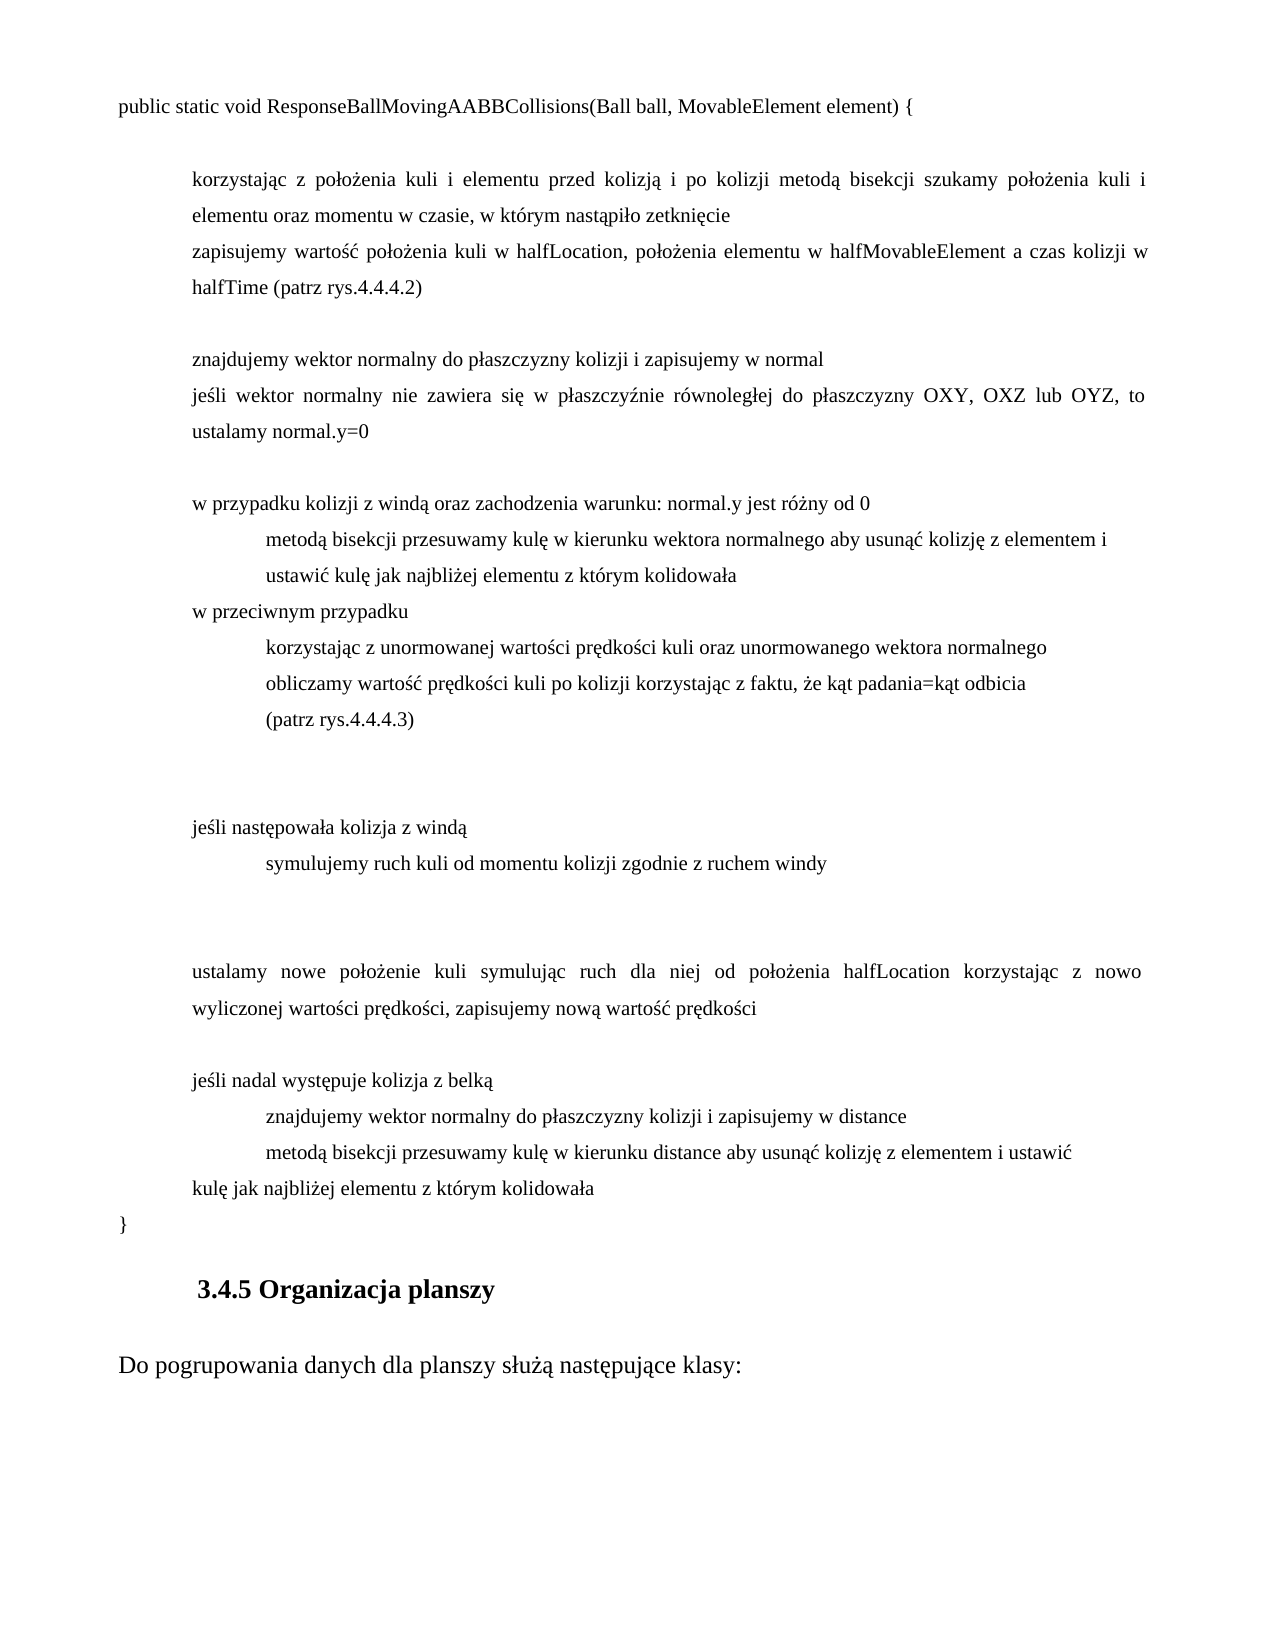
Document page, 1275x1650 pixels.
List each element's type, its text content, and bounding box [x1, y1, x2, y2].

text } [118, 1212, 1157, 1236]
text metodą bisekcji przesuwamy kulę w kierunku wektora normalnego aby usunąć kolizję z elementem i ustawić kulę jak najbliżej elementu z którym kolidowała [118, 527, 1157, 587]
text w przeciwnym przypadku [118, 599, 1157, 623]
text metodą bisekcji przesuwamy kulę w kierunku distance aby usunąć kolizję z elementem i ustawić kulę jak najbliżej elementu z którym kolidowała [118, 1140, 1157, 1200]
text Do pogrupowania danych dla planszy służą następujące klasy: [118, 1350, 1157, 1379]
text ustalamy nowe położenie kuli symulując ruch dla niej od położenia halfLocation korzystając z nowo wyliczonej wartości prędkości, zapisujemy nową wartość prędkości [118, 959, 1157, 1019]
subtitle Organizacja planszy [191, 1273, 1157, 1304]
text korzystając z unormowanej wartości prędkości kuli oraz unormowanego wektora normalnego obliczamy wartość prędkości kuli po kolizji korzystając z faktu, że kąt padania=kąt odbicia [118, 635, 1157, 695]
text jeśli wektor normalny nie zawiera się w płaszczyźnie równoległej do płaszczyzny OXY, OXZ lub OYZ, to ustalamy normal.y=0 [118, 383, 1157, 443]
text zapisujemy wartość położenia kuli w halfLocation, położenia elementu w halfMovableElement a czas kolizji w halfTime (patrz rys.4.4.4.2) [118, 239, 1157, 299]
text symulujemy ruch kuli od momentu kolizji zgodnie z ruchem windy [118, 851, 1157, 875]
text korzystając z położenia kuli i elementu przed kolizją i po kolizji metodą bisekcji szukamy położenia kuli i elementu oraz momentu w czasie, w którym nastąpiło zetknięcie [118, 167, 1157, 227]
text public static void ResponseBallMovingAABBCollisions(Ball ball, MovableElement element) { [118, 94, 1157, 118]
text w przypadku kolizji z windą oraz zachodzenia warunku: normal.y jest różny od 0 [118, 491, 1157, 515]
text znajdujemy wektor normalny do płaszczyzny kolizji i zapisujemy w distance [118, 1104, 1157, 1128]
text znajdujemy wektor normalny do płaszczyzny kolizji i zapisujemy w normal [118, 347, 1157, 371]
text jeśli nadal występuje kolizja z belką [118, 1068, 1157, 1092]
text jeśli następowała kolizja z windą [118, 815, 1157, 839]
text (patrz rys.4.4.4.3) [118, 707, 1157, 731]
